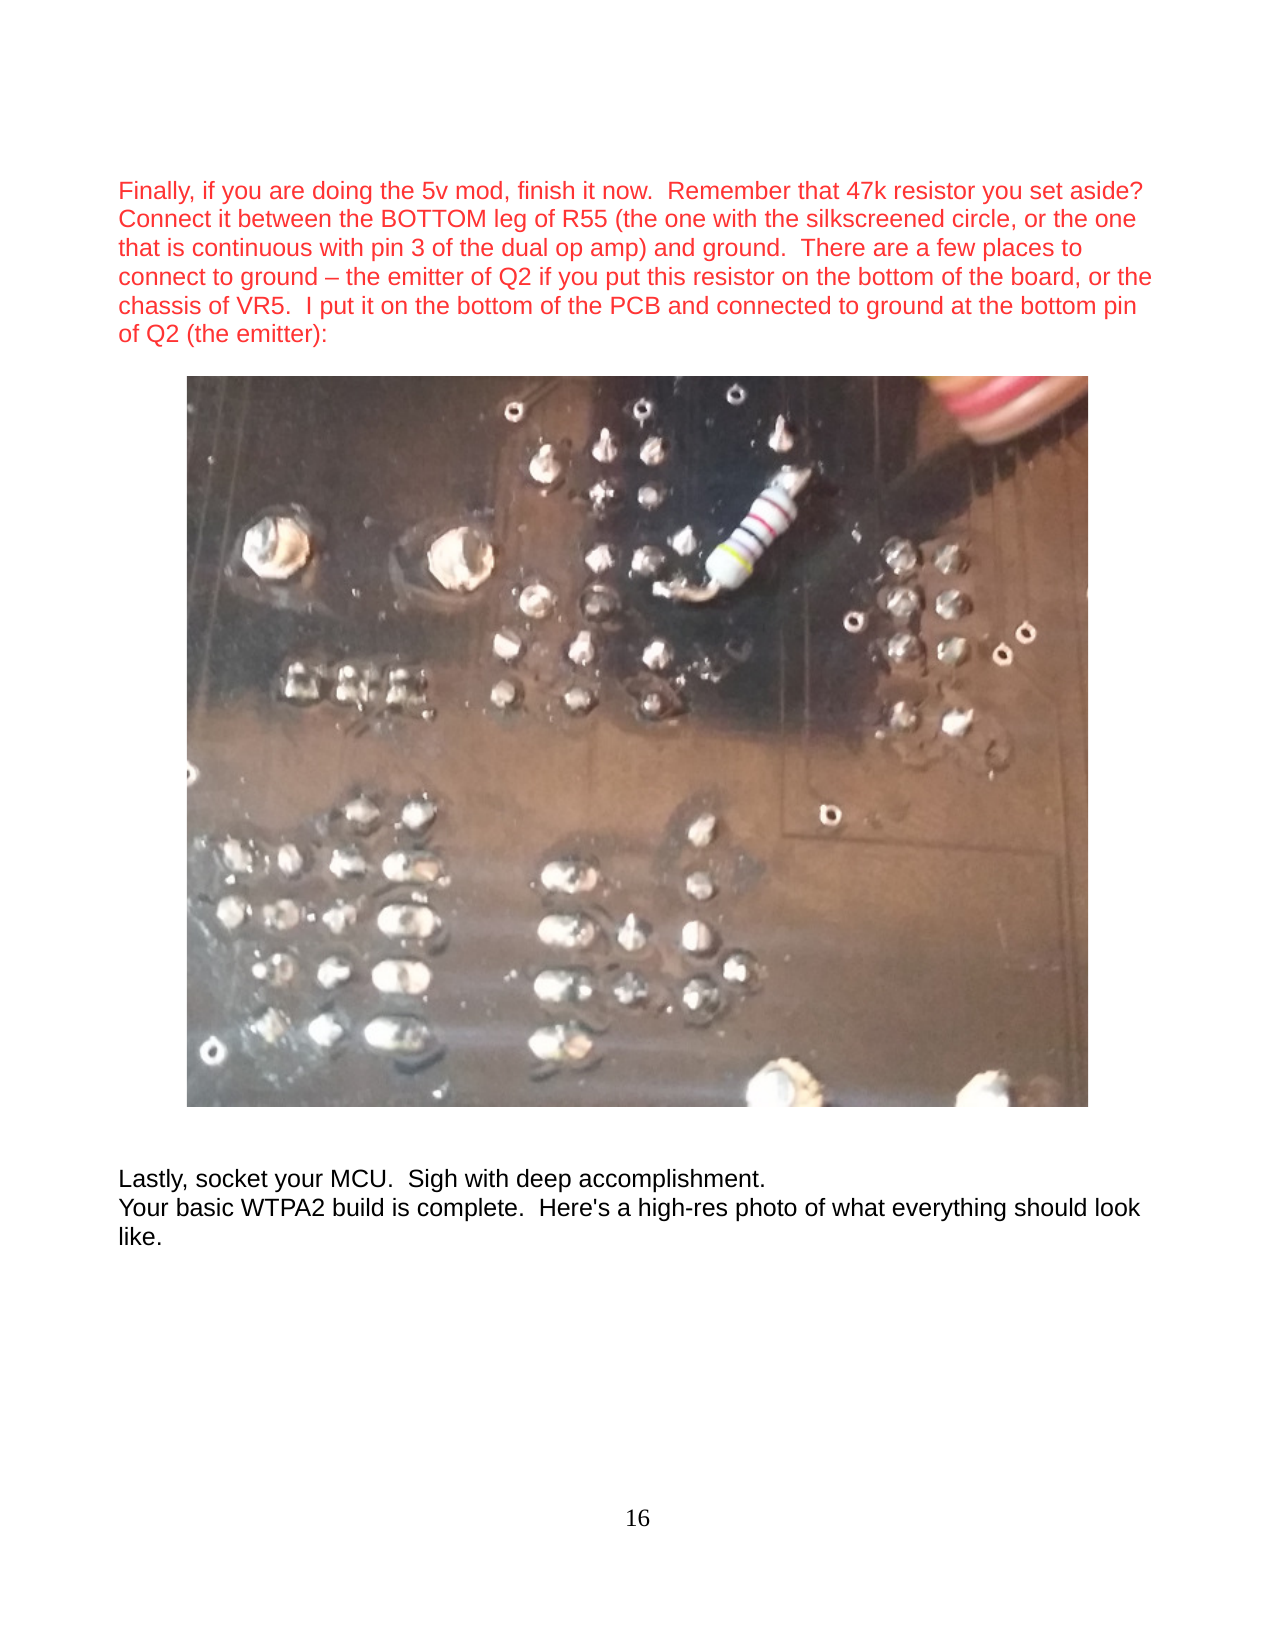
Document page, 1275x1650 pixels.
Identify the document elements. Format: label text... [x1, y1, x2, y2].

text Your basic WTPA2 build is complete. Here's a high-res photo of what everything should look like. [118, 1193, 1157, 1250]
text Lastly, socket your MCU. Sigh with deep accomplishment. [118, 1164, 1157, 1193]
picture [186, 376, 1089, 1107]
text Finally, if you are doing the 5v mod, finish it now. Remember that 47k resistor you set aside? Connect it between the BOTTOM leg of R55 (the one with the silkscreened circle, or the one that is continuous with pin 3 of the dual op amp) and ground. There are a few places to connect to ground – the emitter of Q2 if you put this resistor on the bottom of the board, or the chassis of VR5. I put it on the bottom of the PCB and connected to ground at the bottom pin of Q2 (the emitter): [118, 176, 1157, 348]
